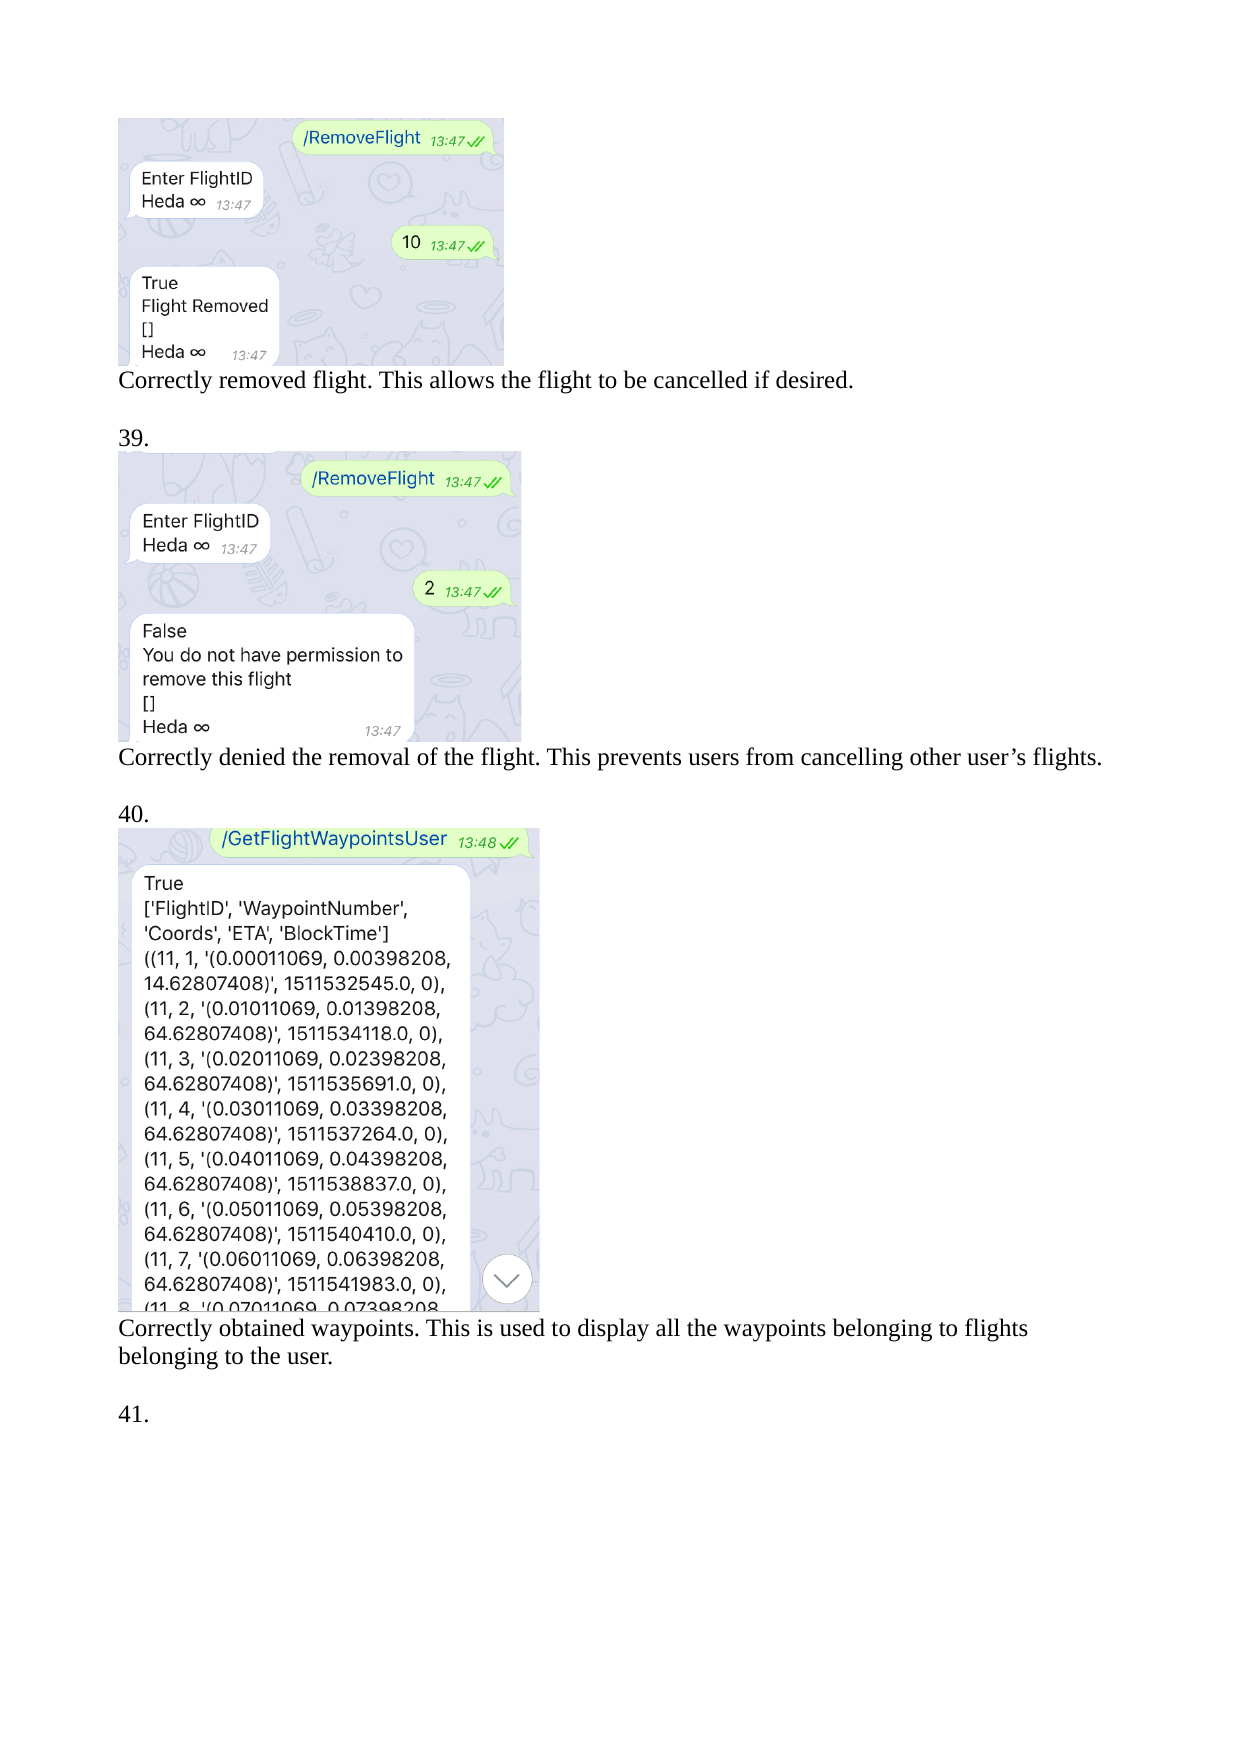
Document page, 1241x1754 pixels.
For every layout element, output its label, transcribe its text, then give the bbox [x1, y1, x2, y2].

text 40. [118, 799, 1122, 828]
text 41. [118, 1399, 1122, 1428]
text 39. [118, 423, 1122, 452]
picture [118, 451, 522, 742]
picture [118, 828, 540, 1313]
picture [118, 118, 501, 366]
text Correctly removed flight. This allows the flight to be cancelled if desired. [118, 118, 1122, 394]
text Correctly obtained waypoints. This is used to display all the waypoints belonging to flights belonging to the user. [118, 828, 1122, 1370]
text Correctly denied the removal of the flight. This prevents users from cancelling other user’s flights. [118, 452, 1122, 771]
